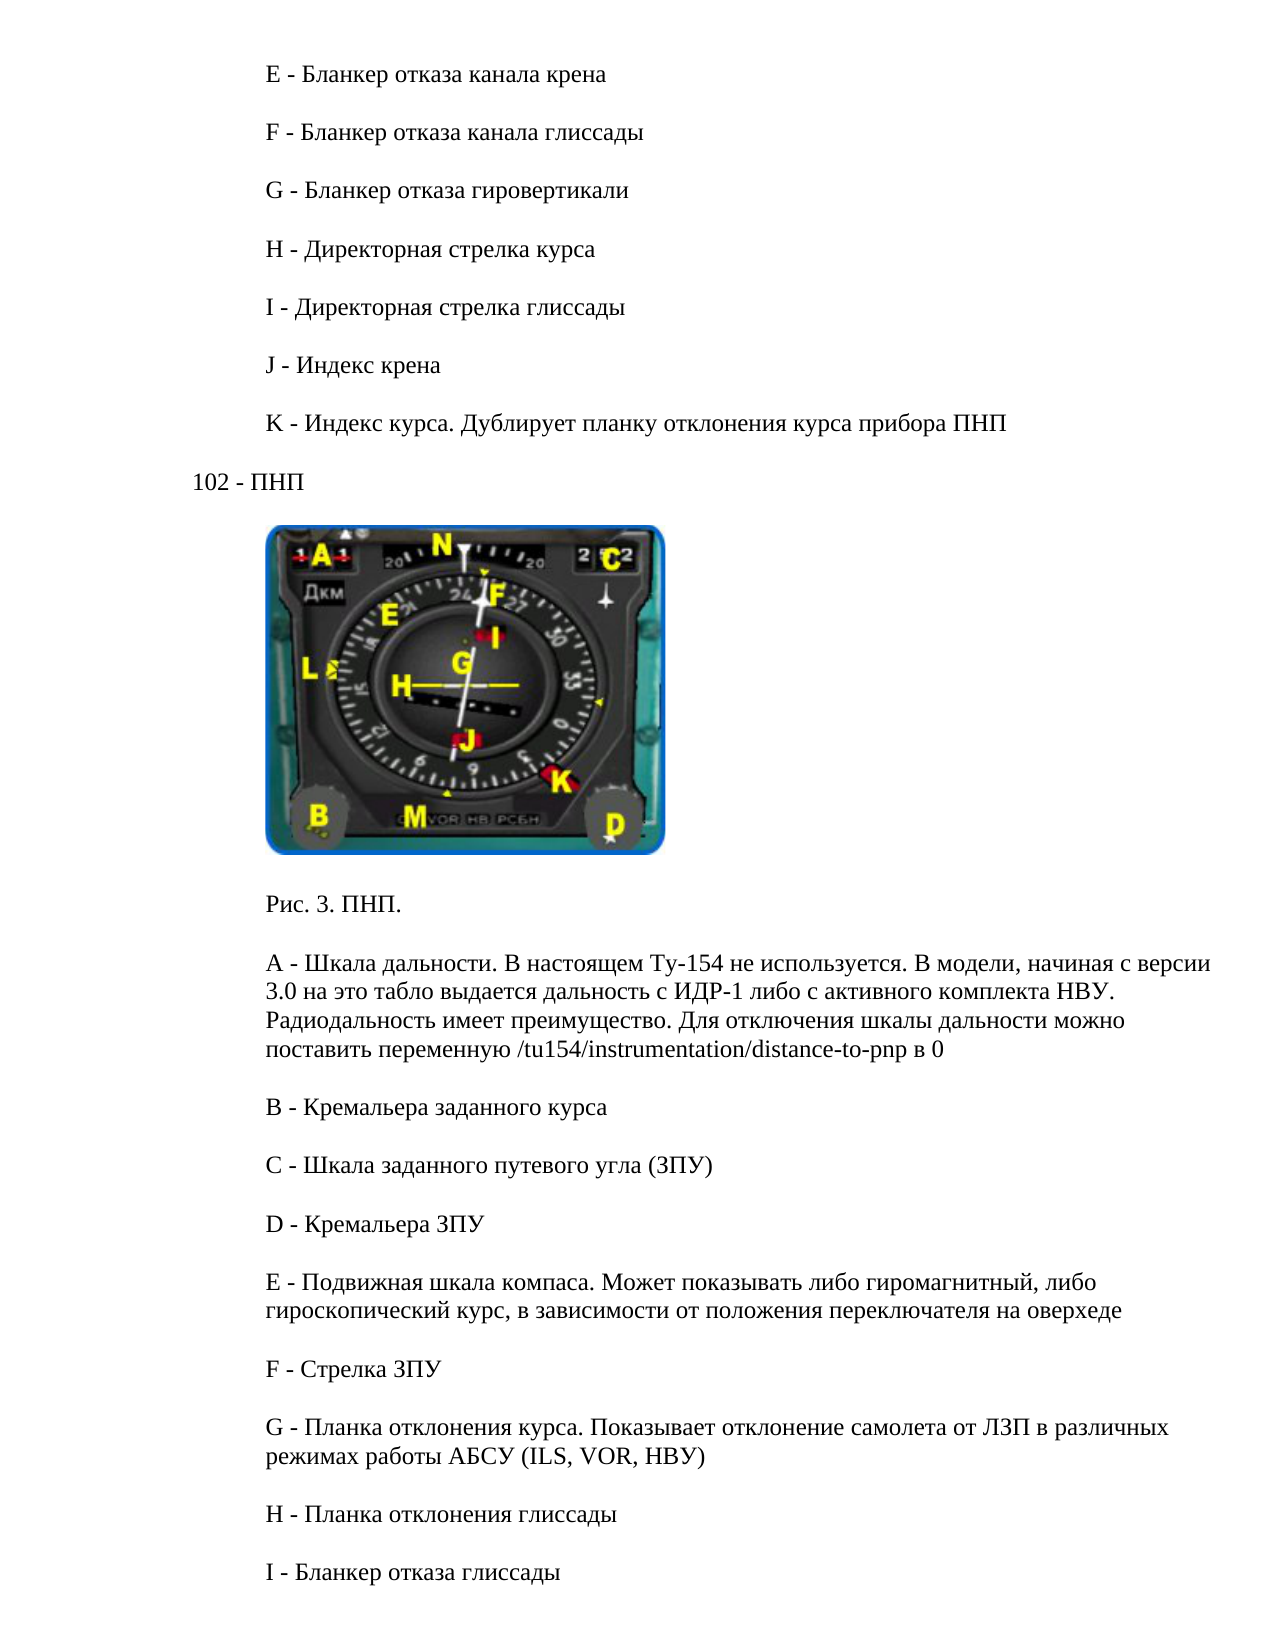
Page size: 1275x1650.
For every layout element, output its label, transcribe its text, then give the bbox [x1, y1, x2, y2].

list K - Индекс курса. Дублирует планку отклонения курса прибора ПНП [236, 408, 1216, 437]
list J - Индекс крена [236, 350, 1216, 379]
list H - Директорная стрелка курса [236, 234, 1216, 262]
list I - Директорная стрелка глиссады [236, 292, 1216, 321]
list Рис. 3. ПНП. [236, 889, 1216, 918]
list F - Стрелка ЗПУ [236, 1354, 1216, 1383]
picture [265, 525, 666, 855]
list D - Кремальера ЗПУ [236, 1209, 1216, 1237]
list H - Планка отклонения глиссады [236, 1499, 1216, 1528]
list 102 - ПНП [162, 467, 1216, 495]
list A - Шкала дальности. В настоящем Ту-154 не используется. В модели, начиная с версии 3.0 на это табло выдается дальность с ИДР-1 либо с активного комплекта НВУ. Радиодальность имеет преимущество. Для отключения шкалы дальности можно поставить переменную /tu154/instrumentation/distance-to-pnp в 0 [236, 948, 1216, 1063]
list F - Бланкер отказа канала глиссады [236, 117, 1216, 146]
list I - Бланкер отказа глиссады [236, 1557, 1216, 1586]
list C - Шкала заданного путевого угла (ЗПУ) [236, 1150, 1216, 1179]
list Е - Подвижная шкала компаса. Может показывать либо гиромагнитный, либо гироскопический курс, в зависимости от положения переключателя на оверхеде [236, 1267, 1216, 1324]
list B - Кремальера заданного курса [236, 1092, 1216, 1121]
list Е - Бланкер отказа канала крена [236, 59, 1216, 88]
list G - Планка отклонения курса. Показывает отклонение самолета от ЛЗП в различных режимах работы АБСУ (ILS, VOR, НВУ) [236, 1412, 1216, 1469]
list G - Бланкер отказа гировертикали [236, 176, 1216, 204]
